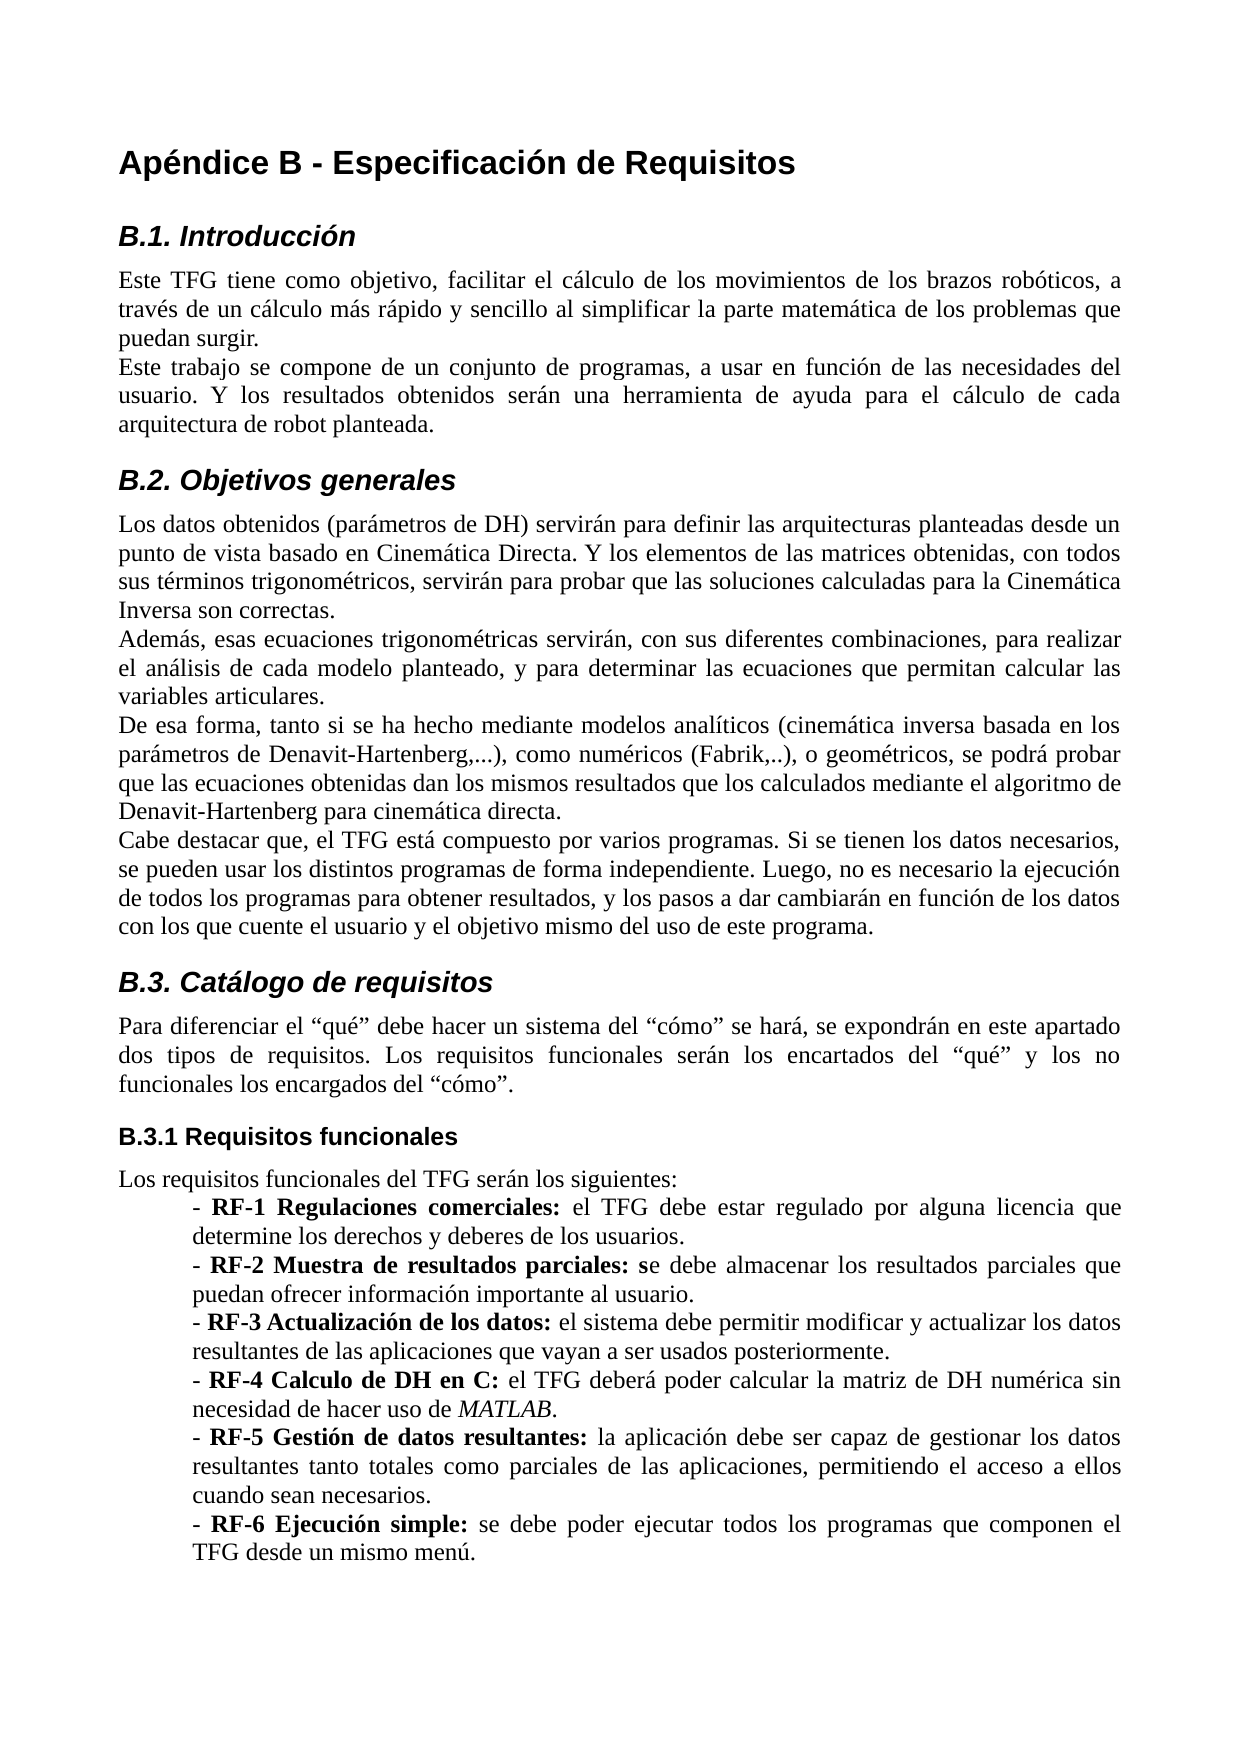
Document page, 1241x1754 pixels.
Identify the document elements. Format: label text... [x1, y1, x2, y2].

text Este trabajo se compone de un conjunto de programas, a usar en función de las necesidades del usuario. Y los resultados obtenidos serán una herramienta de ayuda para el cálculo de cada arquitectura de robot planteada. [118, 352, 1122, 438]
text - RF-5 Gestión de datos resultantes: la aplicación debe ser capaz de gestionar los datos resultantes tanto totales como parciales de las aplicaciones, permitiendo el acceso a ellos cuando sean necesarios. [192, 1422, 1122, 1509]
text Este TFG tiene como objetivo, facilitar el cálculo de los movimientos de los brazos robóticos, a través de un cálculo más rápido y sencillo al simplificar la parte matemática de los problemas que puedan surgir. [118, 265, 1122, 352]
text - RF-3 Actualización de los datos: el sistema debe permitir modificar y actualizar los datos resultantes de las aplicaciones que vayan a ser usados posteriormente. [192, 1307, 1122, 1365]
subtitle B.3.1 Requisitos funcionales [118, 1122, 1122, 1151]
text - RF-2 Muestra de resultados parciales: se debe almacenar los resultados parciales que puedan ofrecer información importante al usuario. [192, 1250, 1122, 1307]
text Para diferenciar el “qué” debe hacer un sistema del “cómo” se hará, se expondrán en este apartado dos tipos de requisitos. Los requisitos funcionales serán los encartados del “qué” y los no funcionales los encargados del “cómo”. [118, 1011, 1122, 1097]
text Los requisitos funcionales del TFG serán los siguientes: [118, 1164, 1122, 1192]
text Cabe destacar que, el TFG está compuesto por varios programas. Si se tienen los datos necesarios, se pueden usar los distintos programas de forma independiente. Luego, no es necesario la ejecución de todos los programas para obtener resultados, y los pasos a dar cambiarán en función de los datos con los que cuente el usuario y el objetivo mismo del uso de este programa. [118, 825, 1122, 940]
text Los datos obtenidos (parámetros de DH) servirán para definir las arquitecturas planteadas desde un punto de vista basado en Cinemática Directa. Y los elementos de las matrices obtenidas, con todos sus términos trigonométricos, servirán para probar que las soluciones calculadas para la Cinemática Inversa son correctas. [118, 509, 1122, 624]
subtitle Apéndice B - Especificación de Requisitos [118, 143, 1122, 182]
text - RF-4 Calculo de DH en C: el TFG deberá poder calcular la matriz de DH numérica sin necesidad de hacer uso de MATLAB. [192, 1365, 1122, 1422]
text De esa forma, tanto si se ha hecho mediante modelos analíticos (cinemática inversa basada en los parámetros de Denavit-Hartenberg,...), como numéricos (Fabrik,..), o geométricos, se podrá probar que las ecuaciones obtenidas dan los mismos resultados que los calculados mediante el algoritmo de Denavit-Hartenberg para cinemática directa. [118, 710, 1122, 825]
text - RF-6 Ejecución simple: se debe poder ejecutar todos los programas que componen el TFG desde un mismo menú. [192, 1509, 1122, 1566]
subtitle B.3. Catálogo de requisitos [118, 965, 1122, 999]
subtitle B.2. Objetivos generales [118, 463, 1122, 496]
text Además, esas ecuaciones trigonométricas servirán, con sus diferentes combinaciones, para realizar el análisis de cada modelo planteado, y para determinar las ecuaciones que permitan calcular las variables articulares. [118, 624, 1122, 710]
text - RF-1 Regulaciones comerciales: el TFG debe estar regulado por alguna licencia que determine los derechos y deberes de los usuarios. [192, 1192, 1122, 1250]
subtitle B.1. Introducción [118, 219, 1122, 253]
